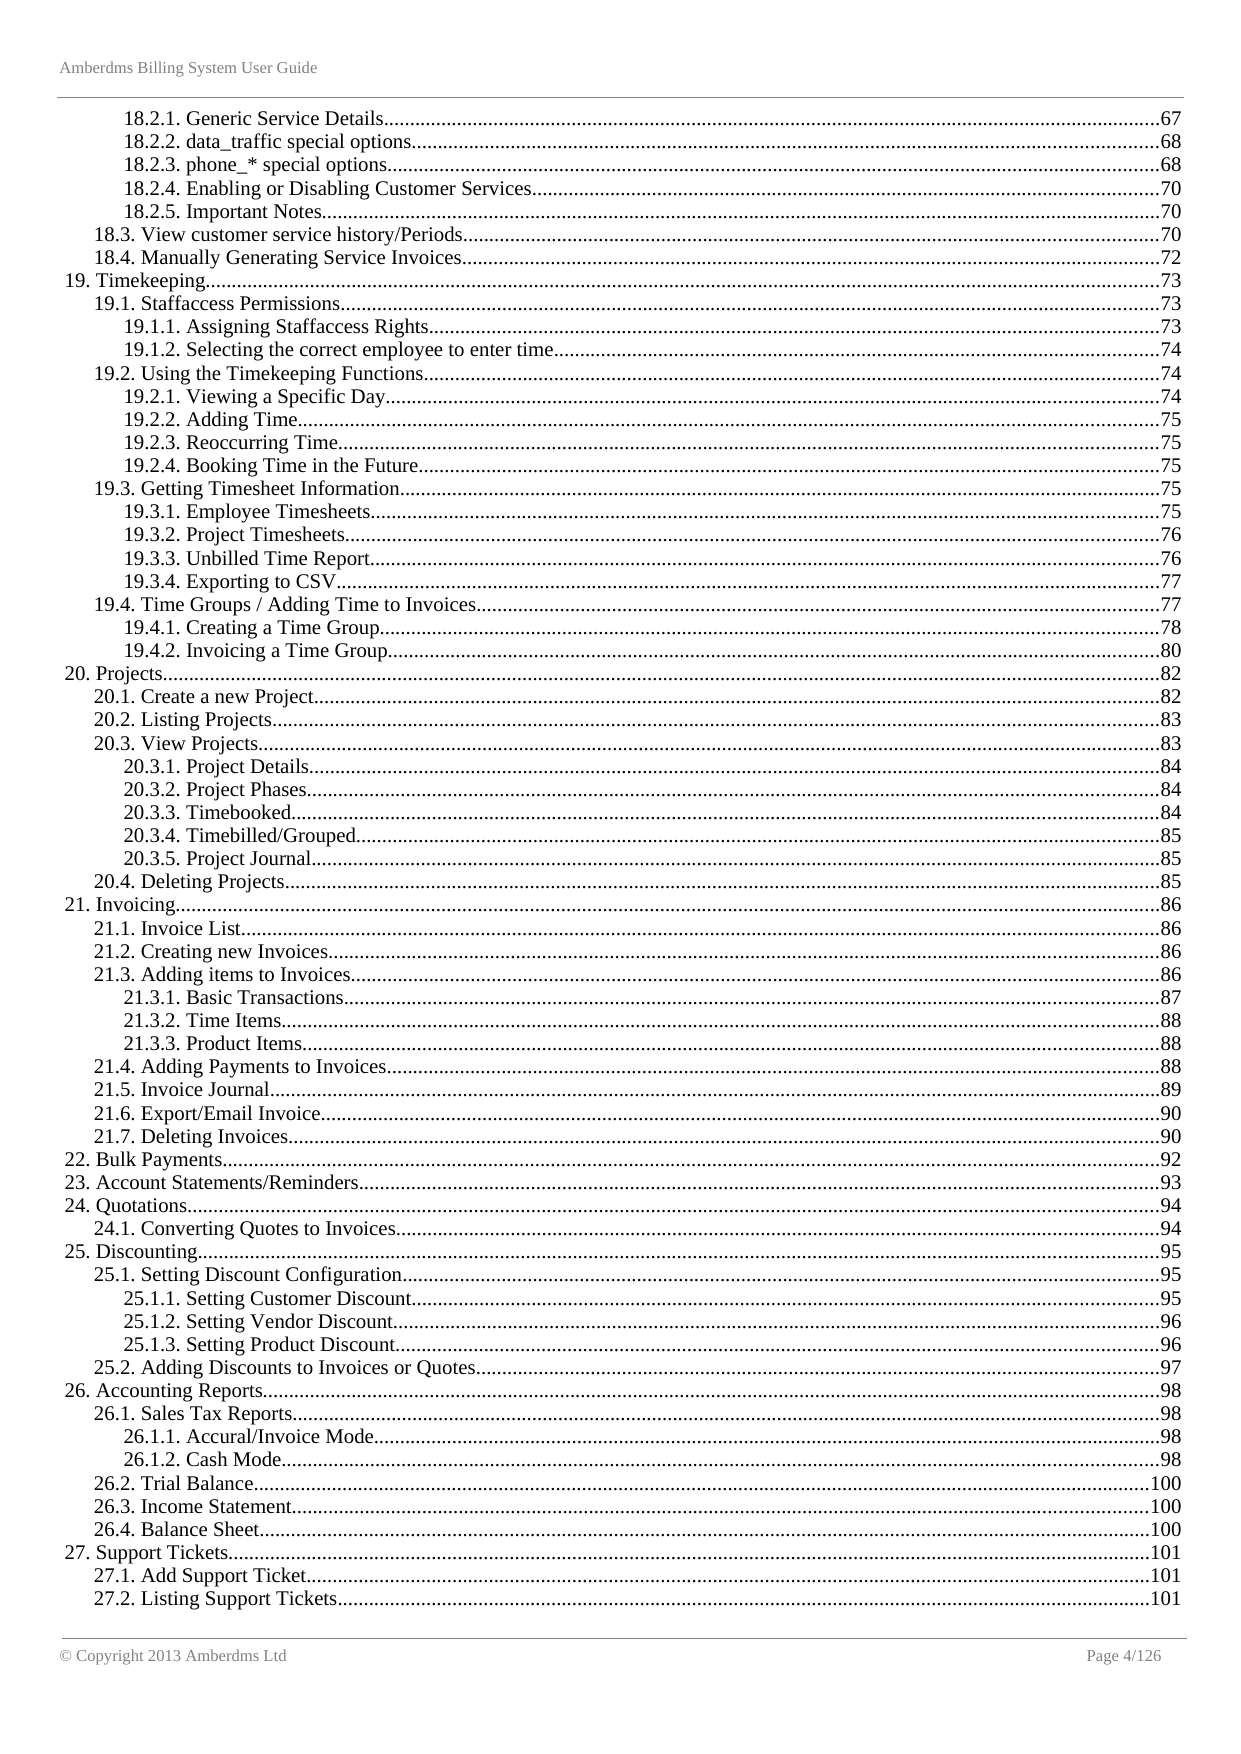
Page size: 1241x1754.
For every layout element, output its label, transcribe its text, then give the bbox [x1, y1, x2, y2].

text 21.5. Invoice Journal 89 [88, 1078, 1181, 1101]
text 20.3.5. Project Journal 85 [118, 847, 1181, 870]
text 19.3.3. Unbilled Time Report 76 [118, 546, 1181, 569]
text 19.1.1. Assigning Staffaccess Rights 73 [118, 315, 1181, 338]
text 19. Timekeeping 73 [59, 269, 1181, 292]
text 18.2.5. Important Notes 70 [118, 199, 1181, 223]
text 26.3. Income Statement 100 [88, 1494, 1181, 1518]
text 25.1.1. Setting Customer Discount 95 [118, 1286, 1181, 1309]
text 19.2. Using the Timekeeping Functions 74 [88, 361, 1181, 384]
text 21.3. Adding items to Invoices 86 [88, 963, 1181, 986]
text 22. Bulk Payments 92 [59, 1148, 1181, 1171]
text 24. Quotations 94 [59, 1194, 1181, 1217]
text 26. Accounting Reports 98 [59, 1379, 1181, 1402]
text 27.2. Listing Support Tickets 101 [88, 1587, 1181, 1610]
text 18.3. View customer service history/Periods 70 [88, 223, 1181, 246]
text 21.7. Deleting Invoices 90 [88, 1124, 1181, 1148]
text 19.2.3. Reoccurring Time 75 [118, 431, 1181, 454]
text 20.3.3. Timebooked 84 [118, 801, 1181, 824]
text 27. Support Tickets 101 [59, 1541, 1181, 1564]
text 20. Projects 82 [59, 662, 1181, 685]
text 23. Account Statements/Reminders 93 [59, 1171, 1181, 1194]
text 19.4.2. Invoicing a Time Group 80 [118, 639, 1181, 662]
text 25.1.3. Setting Product Discount 96 [118, 1333, 1181, 1356]
text 21.3.2. Time Items 88 [118, 1009, 1181, 1032]
text 26.2. Trial Balance 100 [88, 1471, 1181, 1494]
text 26.1.2. Cash Mode 98 [118, 1448, 1181, 1471]
text 19.3.2. Project Timesheets 76 [118, 523, 1181, 546]
text 18.2.2. data_traffic special options 68 [118, 130, 1181, 153]
text 19.1. Staffaccess Permissions 73 [88, 292, 1181, 315]
text 18.2.3. phone_* special options 68 [118, 153, 1181, 176]
text 24.1. Converting Quotes to Invoices 94 [88, 1217, 1181, 1240]
text 25.1. Setting Discount Configuration 95 [88, 1263, 1181, 1286]
text 21.3.3. Product Items 88 [118, 1032, 1181, 1055]
text 21.6. Export/Email Invoice 90 [88, 1101, 1181, 1124]
text 26.4. Balance Sheet 100 [88, 1518, 1181, 1541]
text 20.3.4. Timebilled/Grouped 85 [118, 824, 1181, 847]
text 20.3.2. Project Phases 84 [118, 778, 1181, 801]
text 25.2. Adding Discounts to Invoices or Quotes 97 [88, 1356, 1181, 1379]
text 27.1. Add Support Ticket 101 [88, 1564, 1181, 1587]
text 19.2.4. Booking Time in the Future 75 [118, 454, 1181, 477]
text 19.1.2. Selecting the correct employee to enter time 74 [118, 338, 1181, 361]
text 25.1.2. Setting Vendor Discount 96 [118, 1309, 1181, 1333]
text 26.1.1. Accural/Invoice Mode 98 [118, 1425, 1181, 1448]
text 20.1. Create a new Project 82 [88, 685, 1181, 708]
text 20.3.1. Project Details 84 [118, 754, 1181, 778]
text 18.2.4. Enabling or Disabling Customer Services 70 [118, 176, 1181, 199]
text 21.2. Creating new Invoices 86 [88, 939, 1181, 963]
text 20.2. Listing Projects 83 [88, 708, 1181, 731]
text 19.3. Getting Timesheet Information 75 [88, 477, 1181, 500]
text 21. Invoicing 86 [59, 893, 1181, 916]
text 19.2.2. Adding Time 75 [118, 408, 1181, 431]
text 19.2.1. Viewing a Specific Day 74 [118, 384, 1181, 408]
text 19.3.4. Exporting to CSV 77 [118, 569, 1181, 593]
text 21.4. Adding Payments to Invoices 88 [88, 1055, 1181, 1078]
text 18.2.1. Generic Service Details 67 [118, 107, 1181, 130]
text 20.3. View Projects 83 [88, 731, 1181, 754]
text 19.4. Time Groups / Adding Time to Invoices 77 [88, 593, 1181, 616]
text 21.3.1. Basic Transactions 87 [118, 986, 1181, 1009]
text 25. Discounting 95 [59, 1240, 1181, 1263]
text 19.3.1. Employee Timesheets 75 [118, 500, 1181, 523]
text 18.4. Manually Generating Service Invoices 72 [88, 246, 1181, 269]
text 19.4.1. Creating a Time Group 78 [118, 616, 1181, 639]
text 20.4. Deleting Projects 85 [88, 870, 1181, 893]
text 21.1. Invoice List 86 [88, 916, 1181, 939]
text 26.1. Sales Tax Reports 98 [88, 1402, 1181, 1425]
